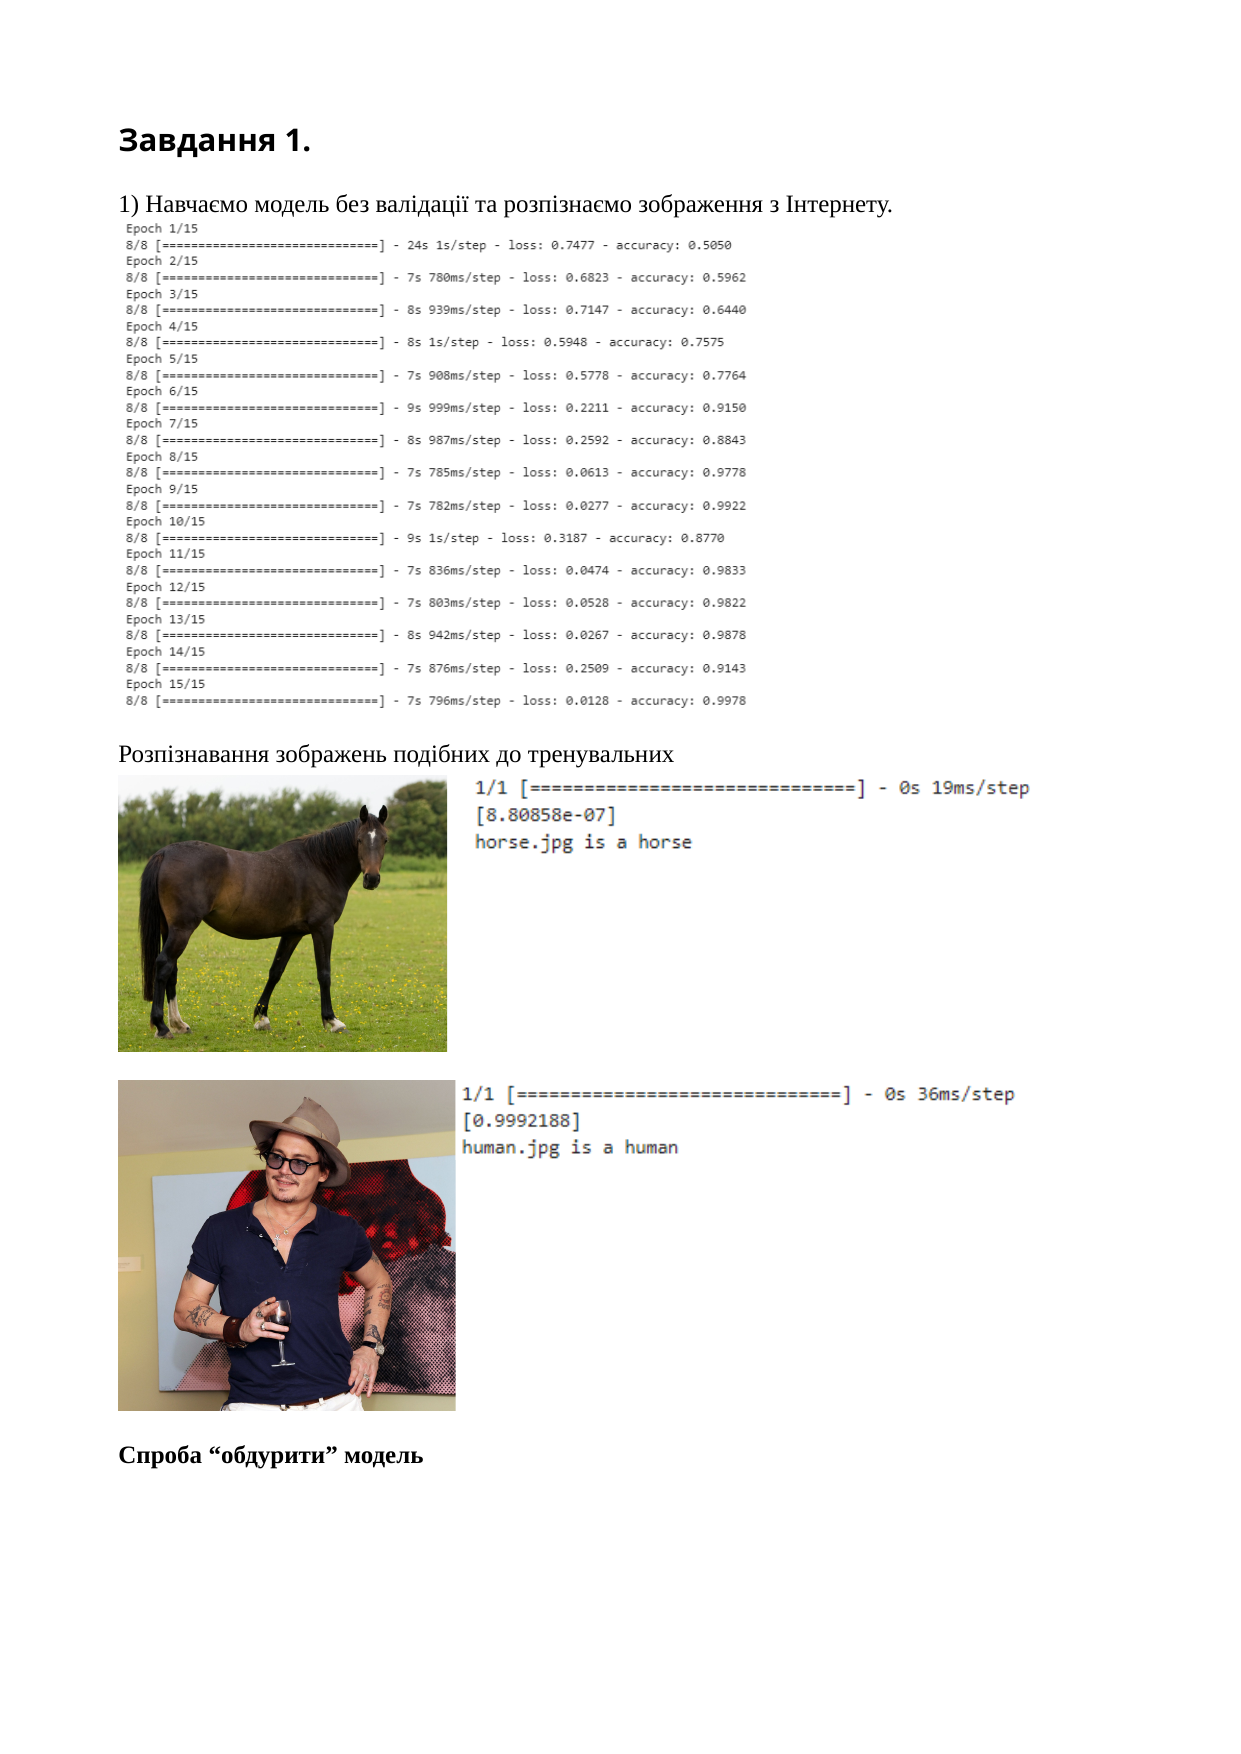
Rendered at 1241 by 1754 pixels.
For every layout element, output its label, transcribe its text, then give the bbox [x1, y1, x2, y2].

text Завдання 1. [118, 118, 1122, 161]
picture [118, 775, 448, 1052]
text 1) Навчаємо модель без валідації та розпізнаємо зображення з Інтернету. [118, 189, 1122, 218]
picture [118, 1080, 1023, 1411]
text Розпізнавання зображень подібних до тренувальних [118, 739, 1122, 768]
text Спроба “обдурити” модель [118, 1440, 1122, 1468]
picture [465, 775, 1041, 863]
picture [118, 218, 756, 711]
